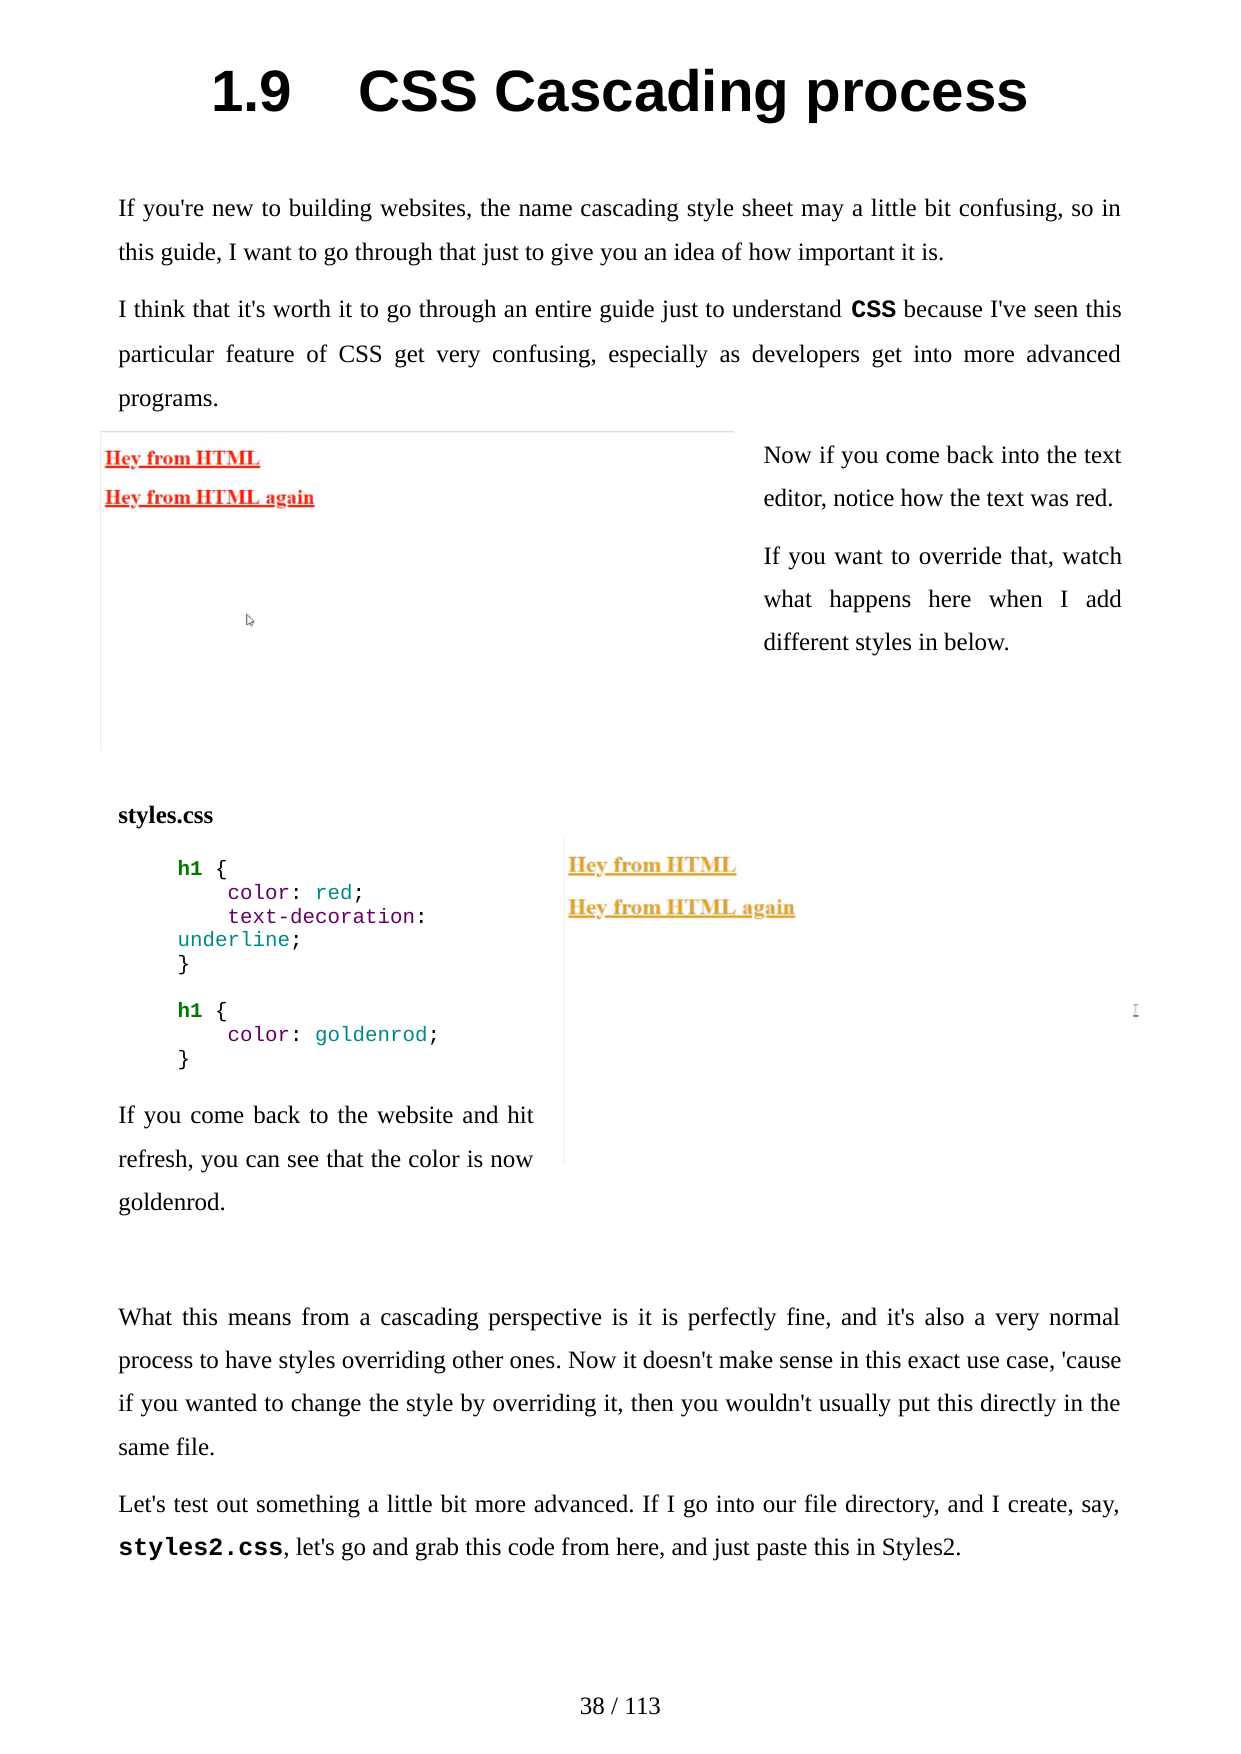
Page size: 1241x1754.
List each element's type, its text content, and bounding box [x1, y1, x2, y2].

picture [563, 837, 1228, 1164]
text } [177, 953, 563, 977]
text Now if you come back into the text editor, notice how the text was red. [734, 440, 1122, 512]
text } [177, 1047, 563, 1071]
text h1 { [177, 858, 563, 882]
text color: red; [177, 882, 563, 906]
text Let's test out something a little bit more advanced. If I go into our file directory, and I create, say, styles2.css, let's go and grab this code from here, and just paste this in Styles2. [118, 1489, 1122, 1563]
text color: goldenrod; [177, 1024, 563, 1047]
text styles.css [118, 801, 1122, 829]
text If you come back to the website and hit refresh, you can see that the color is now goldenrod. [118, 1101, 1122, 1216]
text If you want to override that, watch what happens here when I add different styles in below. [734, 541, 1122, 656]
text What this means from a cascading perspective is it is perfectly fine, and it's also a very normal process to have styles overriding other ones. Now it doesn't make sense in this exact use case, 'cause if you wanted to change the style by overriding it, then you wouldn't usually put this directly in the same file. [118, 1302, 1122, 1460]
title 1.9 CSS Cascading process [118, 56, 1122, 123]
picture [100, 430, 734, 751]
text I think that it's worth it to go through an entire guide just to understand CSS because I've seen this particular feature of CSS get very confusing, especially as developers get into more advanced programs. [118, 294, 1122, 411]
text h1 { [177, 1000, 563, 1024]
text text-decoration: underline; [177, 906, 563, 953]
text If you're new to building websites, the name cascading style sheet may a little bit confusing, so in this guide, I want to go through that just to give you an idea of how important it is. [118, 193, 1122, 265]
